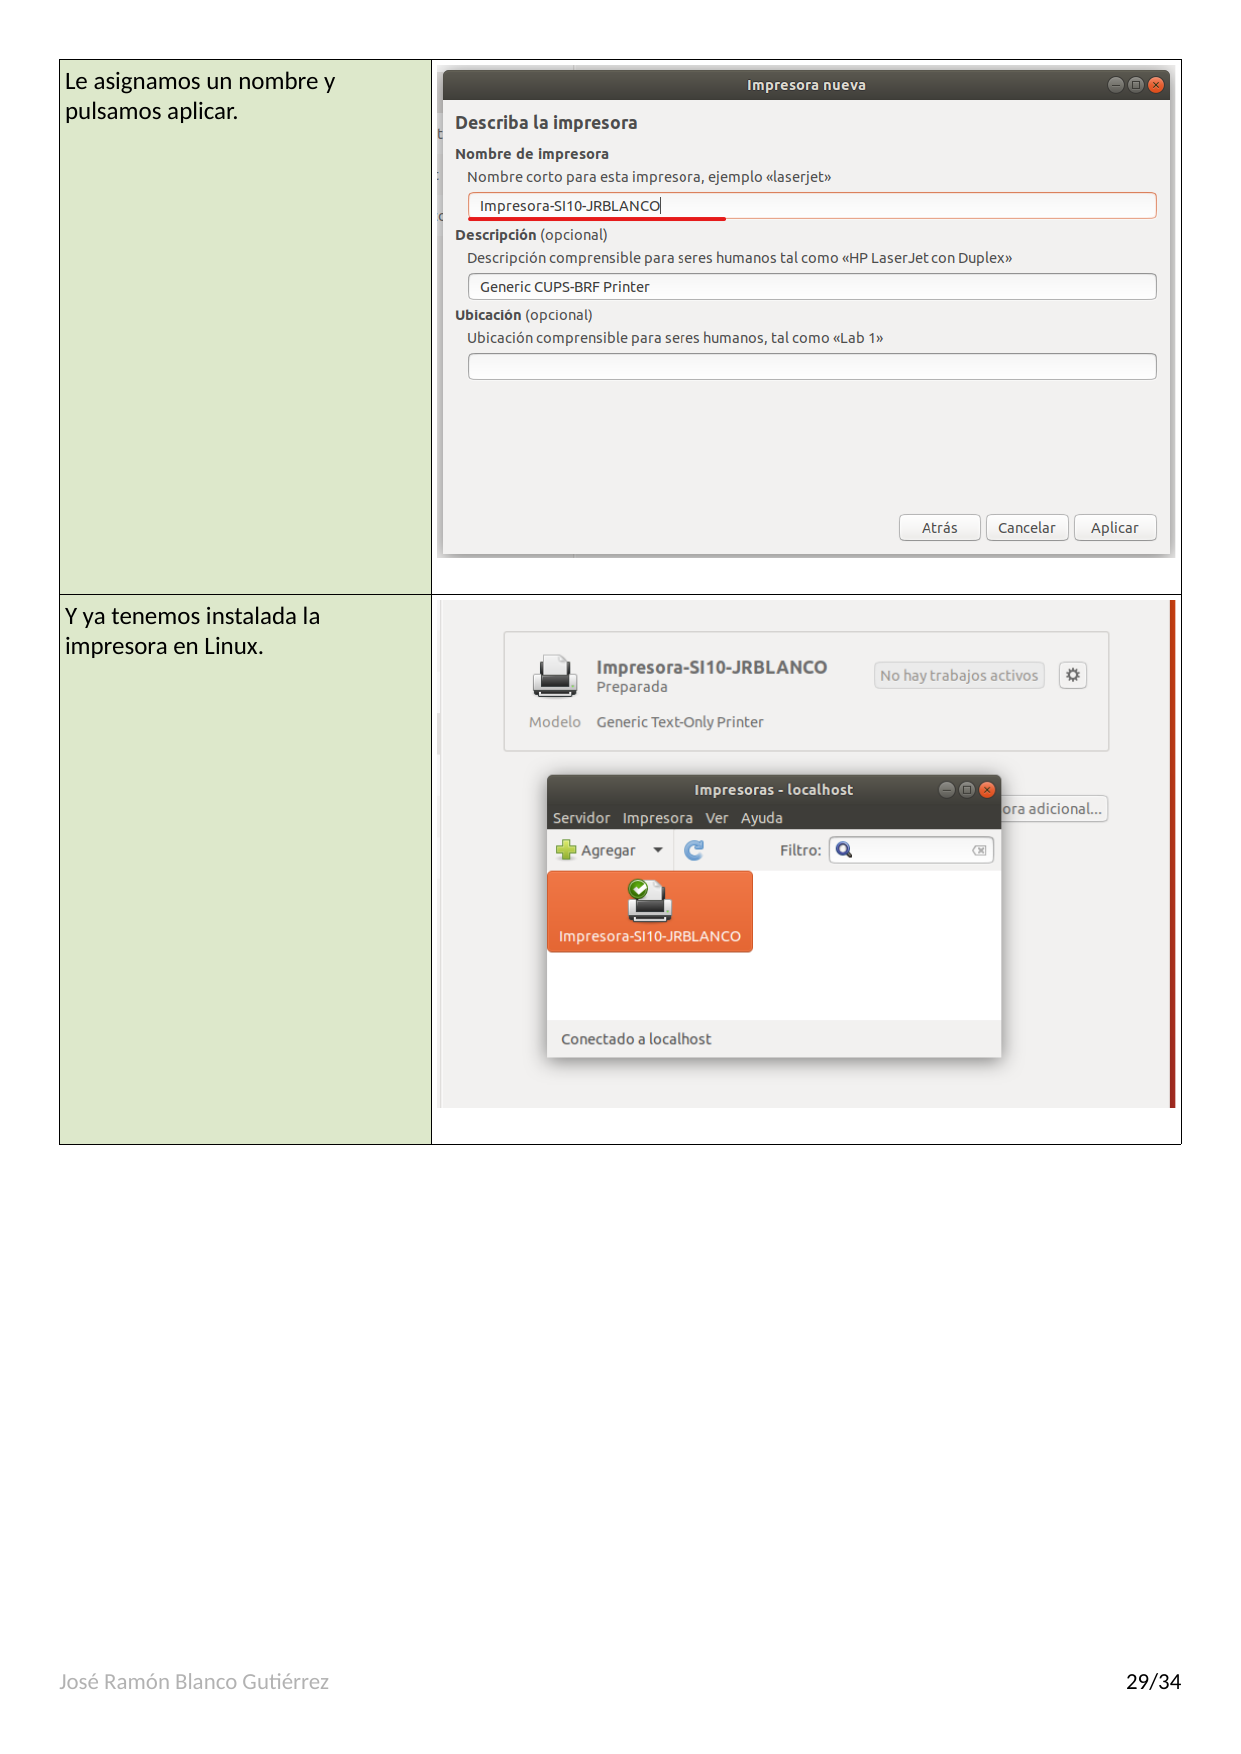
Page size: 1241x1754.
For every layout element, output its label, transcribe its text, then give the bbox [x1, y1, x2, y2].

table_cell Le asignamos un nombre y pulsamos aplicar. [60, 60, 431, 594]
table_cell [432, 595, 1181, 1144]
picture [437, 65, 1176, 558]
table_cell Y ya tenemos instalada la impresora en Linux. [60, 595, 431, 1144]
picture [437, 600, 1176, 1108]
table_cell [432, 60, 1181, 594]
